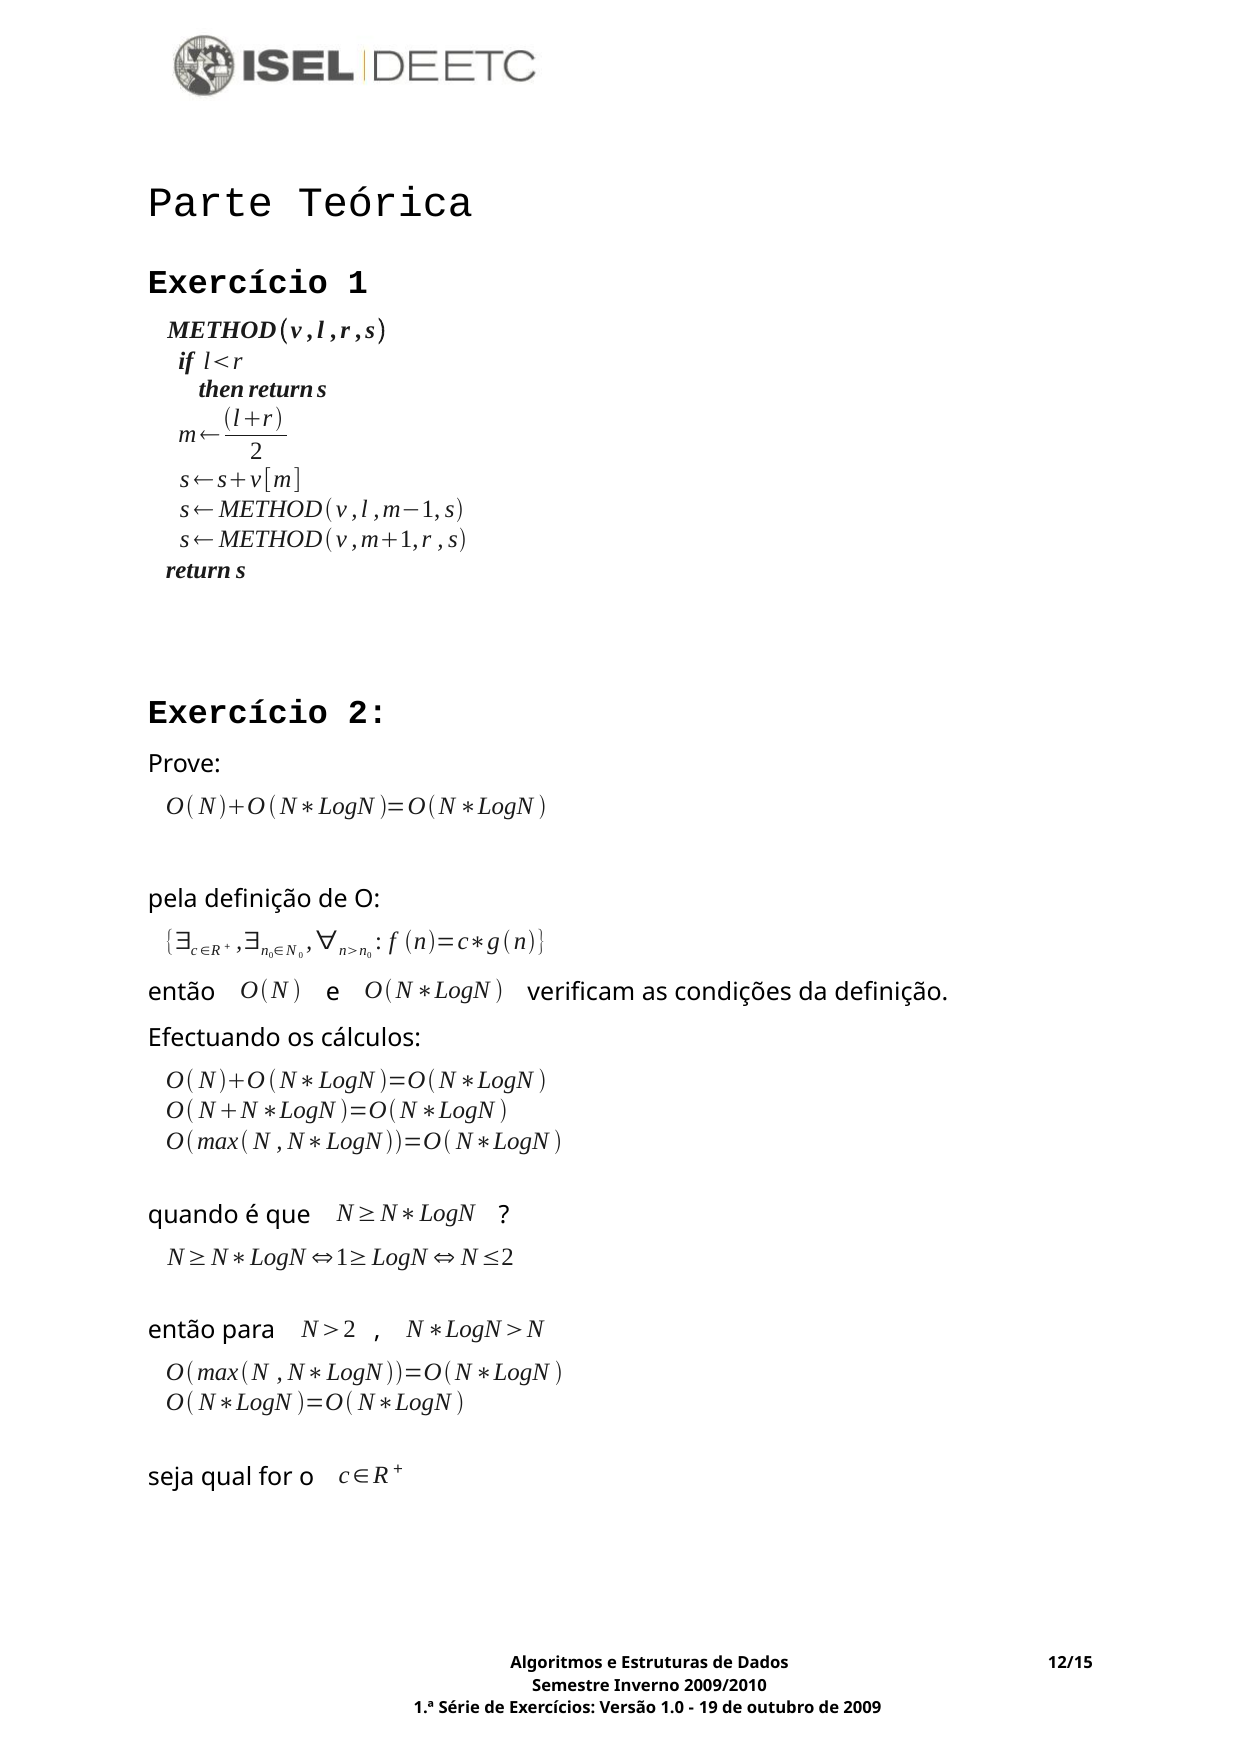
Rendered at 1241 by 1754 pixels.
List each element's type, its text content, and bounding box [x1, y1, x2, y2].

text então para , [148, 1312, 1093, 1346]
text seja qual for o [148, 1458, 1093, 1493]
text quando é que ? [148, 1197, 1093, 1231]
subtitle Exercício 1 [148, 266, 1093, 304]
text então e verificam as condições da definição. [148, 973, 1093, 1008]
text Efectuando os cálculos: [148, 1020, 1093, 1054]
text Prove: [148, 746, 1093, 780]
text pela definição de O: [148, 880, 1093, 914]
subtitle Parte Teórica [148, 181, 1093, 228]
picture [164, 20, 566, 121]
subtitle Exercício 2: [148, 696, 1093, 733]
